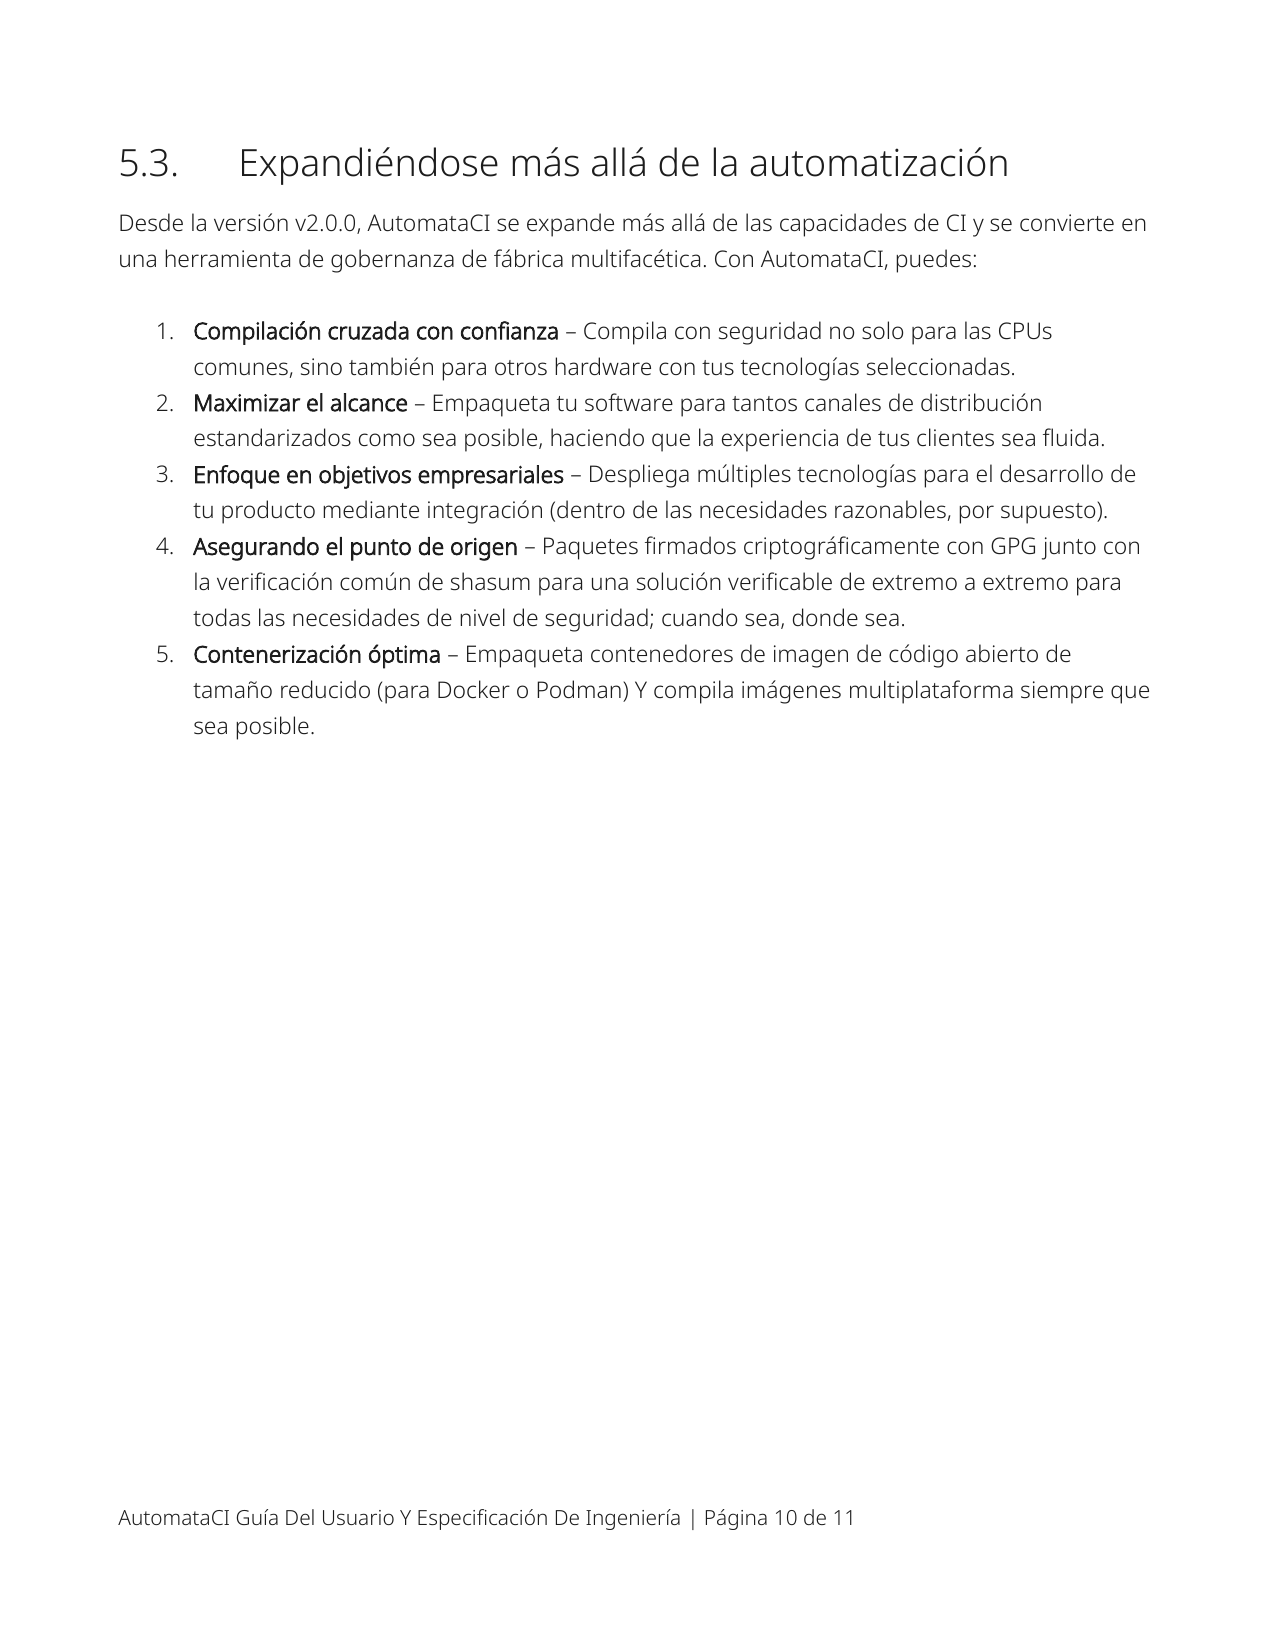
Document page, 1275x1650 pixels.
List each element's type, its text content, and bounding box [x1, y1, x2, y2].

subtitle Expandiéndose más allá de la automatización [118, 136, 1157, 187]
list Maximizar el alcance – Empaqueta tu software para tantos canales de distribución estandarizados como sea posible, haciendo que la experiencia de tus clientes sea fluida. [156, 386, 1157, 454]
list Contenerización óptima – Empaqueta contenedores de imagen de código abierto de tamaño reducido (para Docker o Podman) Y compila imágenes multiplataforma siempre que sea posible. [156, 638, 1157, 741]
list Enfoque en objetivos empresariales – Despliega múltiples tecnologías para el desarrollo de tu producto mediante integración (dentro de las necesidades razonables, por supuesto). [156, 458, 1157, 526]
list Asegurando el punto de origen – Paquetes firmados criptográficamente con GPG junto con la verificación común de shasum para una solución verificable de extremo a extremo para todas las necesidades de nivel de seguridad; cuando sea, donde sea. [156, 530, 1157, 633]
list Compilación cruzada con confianza – Compila con seguridad no solo para las CPUs comunes, sino también para otros hardware con tus tecnologías seleccionadas. [156, 314, 1157, 382]
text Desde la versión v2.0.0, AutomataCI se expande más allá de las capacidades de CI y se convierte en una herramienta de gobernanza de fábrica multifacética. Con AutomataCI, puedes: [118, 207, 1157, 274]
